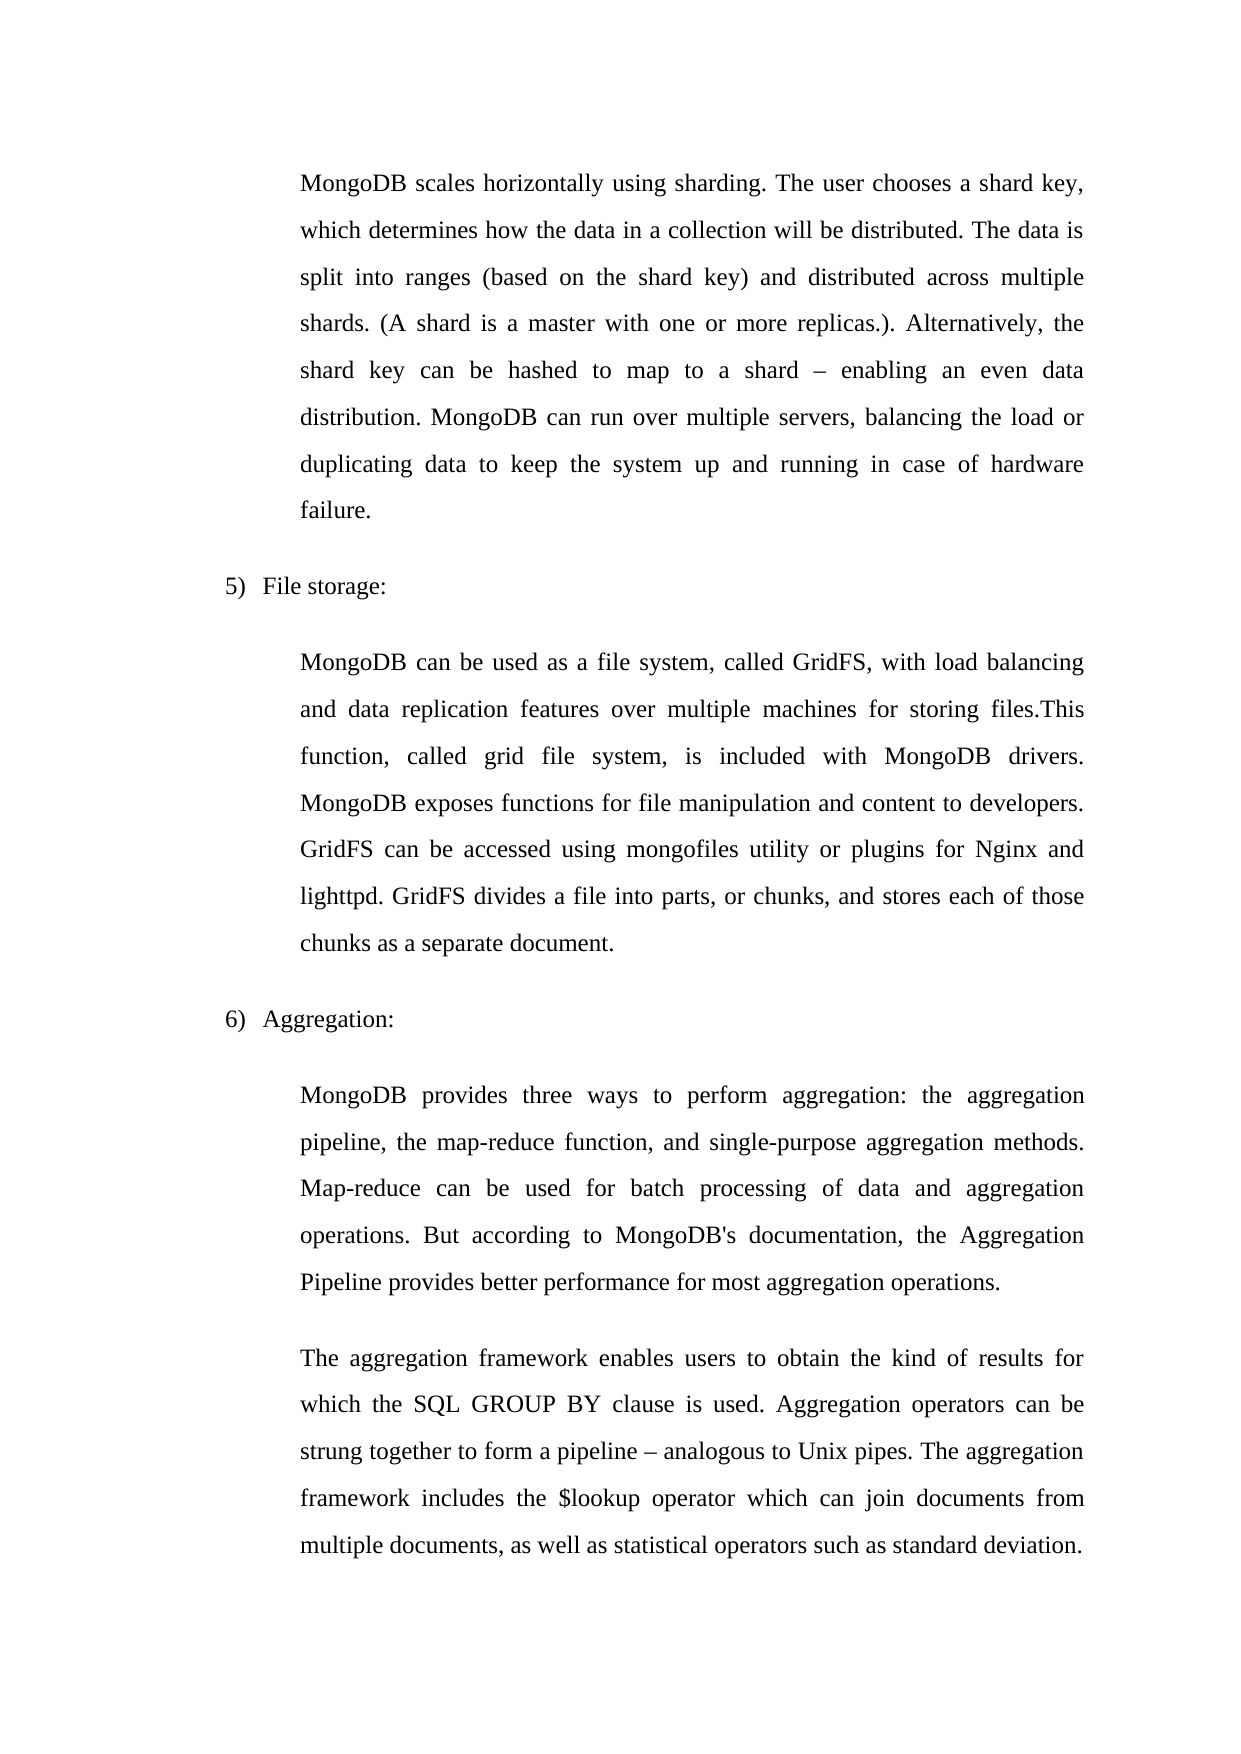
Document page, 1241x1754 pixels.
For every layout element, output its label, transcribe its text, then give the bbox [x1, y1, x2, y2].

text The aggregation framework enables users to obtain the kind of results for which the SQL GROUP BY clause is used. Aggregation operators can be strung together to form a pipeline – analogous to Unix pipes. The aggregation framework includes the $lookup operator which can join documents from multiple documents, as well as statistical operators such as standard deviation. [300, 1325, 1085, 1559]
text MongoDB scales horizontally using sharding. The user chooses a shard key, which determines how the data in a collection will be distributed. The data is split into ranges (based on the shard key) and distributed across multiple shards. (A shard is a master with one or more replicas.). Alternatively, the shard key can be hashed to map to a shard – enabling an even data distribution. MongoDB can run over multiple servers, balancing the load or duplicating data to keep the system up and running in case of hardware failure. [300, 150, 1085, 524]
text MongoDB provides three ways to perform aggregation: the aggregation pipeline, the map-reduce function, and single-purpose aggregation methods. Map-reduce can be used for batch processing of data and aggregation operations. But according to MongoDB's documentation, the Aggregation Pipeline provides better performance for most aggregation operations. [300, 1062, 1085, 1296]
list File storage: [225, 553, 1085, 600]
list Aggregation: [225, 986, 1085, 1033]
text MongoDB can be used as a file system, called GridFS, with load balancing and data replication features over multiple machines for storing files.This function, called grid file system, is included with MongoDB drivers. MongoDB exposes functions for file manipulation and content to developers. GridFS can be accessed using mongofiles utility or plugins for Nginx and lighttpd. GridFS divides a file into parts, or chunks, and stores each of those chunks as a separate document. [300, 629, 1085, 957]
